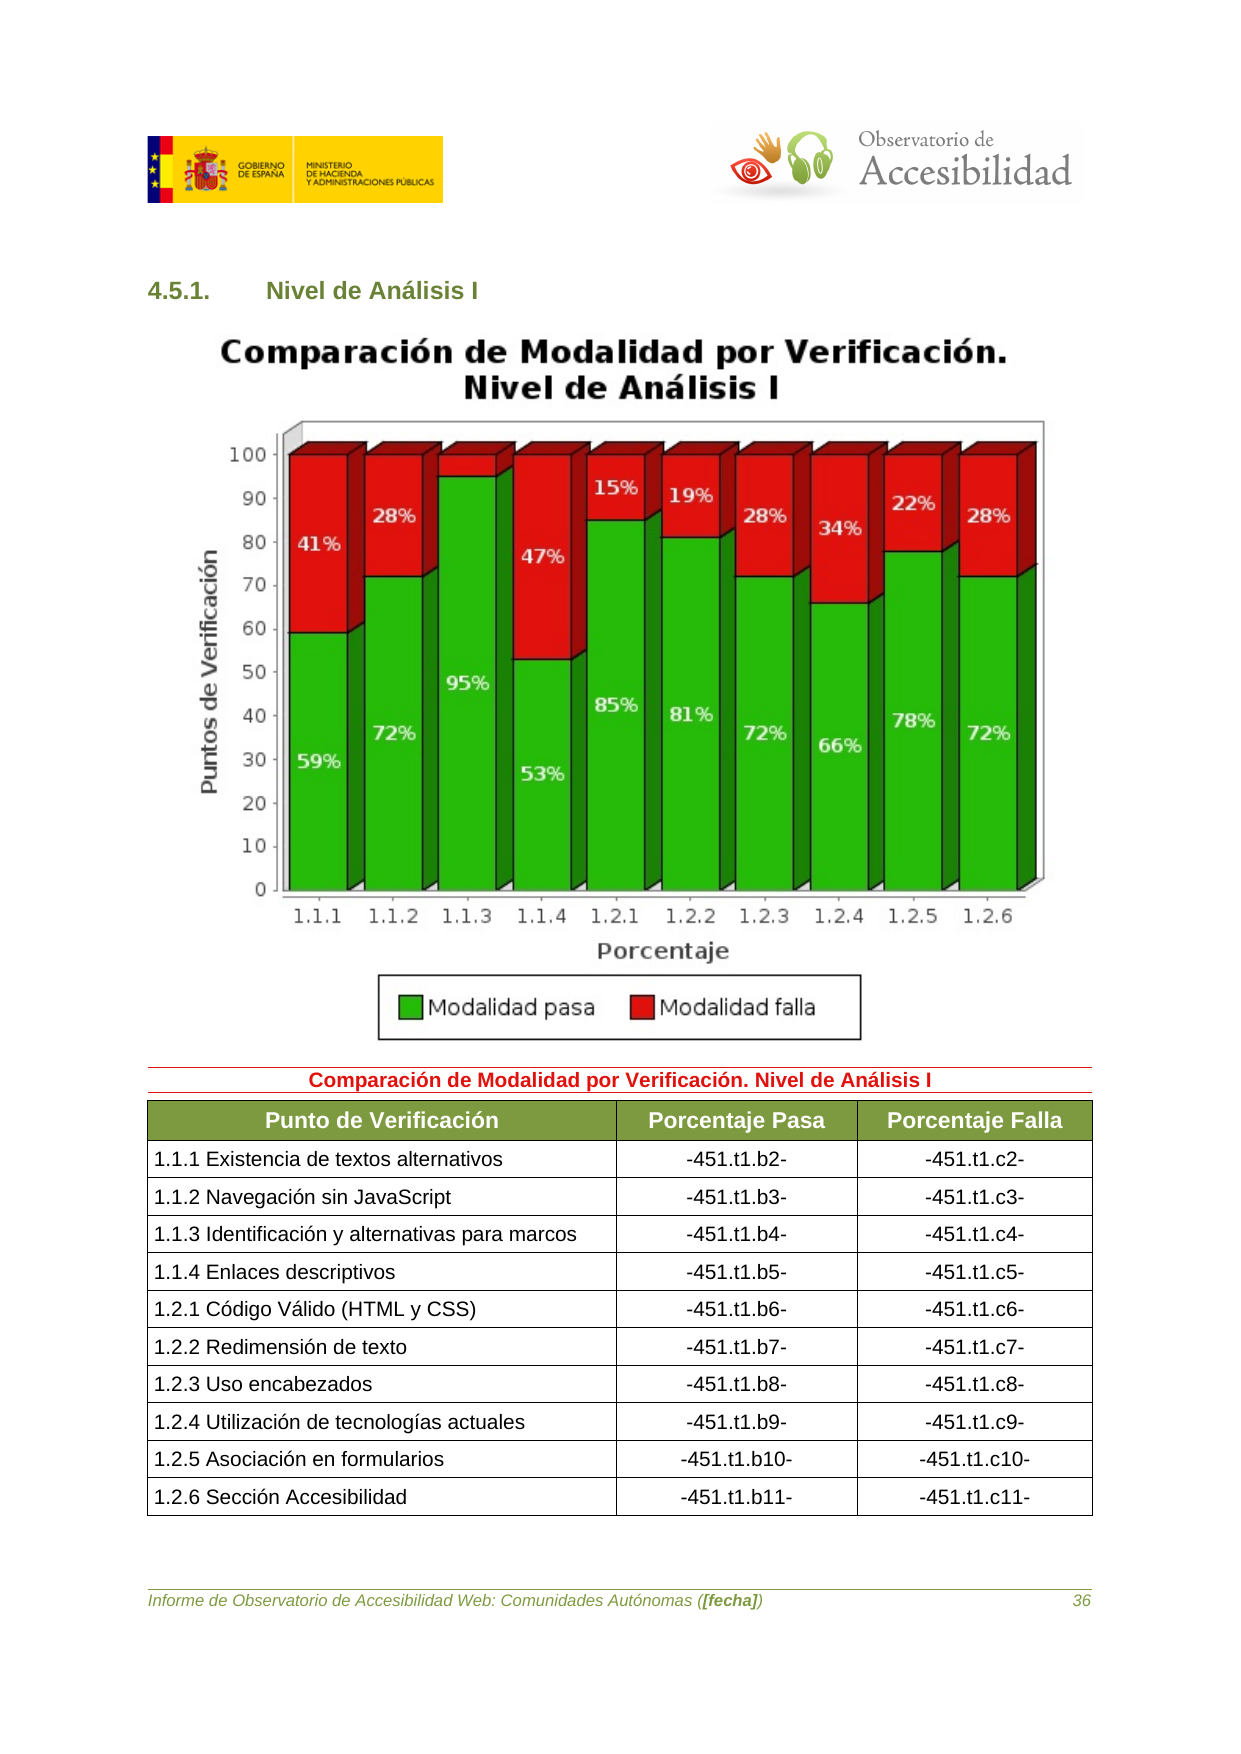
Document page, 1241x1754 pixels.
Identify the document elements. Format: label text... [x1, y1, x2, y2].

table_cell -451.t1.c6- [858, 1291, 1092, 1327]
table_header Porcentaje Falla [858, 1101, 1092, 1140]
table_cell 1.1.2 Navegación sin JavaScript [148, 1178, 616, 1215]
table_cell -451.t1.b4- [617, 1216, 857, 1252]
table_cell 1.1.1 Existencia de textos alternativos [148, 1141, 616, 1177]
table_cell -451.t1.c7- [858, 1328, 1092, 1365]
picture [178, 332, 1062, 1042]
picture [147, 136, 443, 203]
table_cell 1.2.5 Asociación en formularios [148, 1441, 616, 1477]
table_cell -451.t1.c3- [858, 1178, 1092, 1215]
table_cell -451.t1.c9- [858, 1403, 1092, 1440]
table_header Porcentaje Pasa [617, 1101, 857, 1140]
list Nivel de Análisis I [148, 276, 1092, 304]
table_cell -451.t1.b7- [617, 1328, 857, 1365]
table_cell 1.2.6 Sección Accesibilidad [148, 1478, 616, 1515]
table_cell -451.t1.c2- [858, 1141, 1092, 1177]
table_cell -451.t1.c4- [858, 1216, 1092, 1252]
table_cell -451.t1.b5- [617, 1253, 857, 1290]
table_cell -451.t1.b6- [617, 1291, 857, 1327]
table_cell -451.t1.b2- [617, 1141, 857, 1177]
table_cell -451.t1.b3- [617, 1178, 857, 1215]
table_cell -451.t1.c8- [858, 1366, 1092, 1402]
text Comparación de Modalidad por Verificación. Nivel de Análisis I [148, 1068, 1092, 1092]
table_cell 1.1.3 Identificación y alternativas para marcos [148, 1216, 616, 1252]
table_cell -451.t1.b8- [617, 1366, 857, 1402]
table_cell 1.1.4 Enlaces descriptivos [148, 1253, 616, 1290]
table_cell 1.2.1 Código Válido (HTML y CSS) [148, 1291, 616, 1327]
table_cell 1.2.3 Uso encabezados [148, 1366, 616, 1402]
table_cell -451.t1.b10- [617, 1441, 857, 1477]
table_cell -451.t1.c5- [858, 1253, 1092, 1290]
picture [710, 122, 1086, 205]
table_cell 1.2.4 Utilización de tecnologías actuales [148, 1403, 616, 1440]
table_cell -451.t1.b9- [617, 1403, 857, 1440]
table_cell -451.t1.c10- [858, 1441, 1092, 1477]
table_cell 1.2.2 Redimensión de texto [148, 1328, 616, 1365]
table_cell -451.t1.c11- [858, 1478, 1092, 1515]
table_header Punto de Verificación [148, 1101, 616, 1140]
table_cell -451.t1.b11- [617, 1478, 857, 1515]
